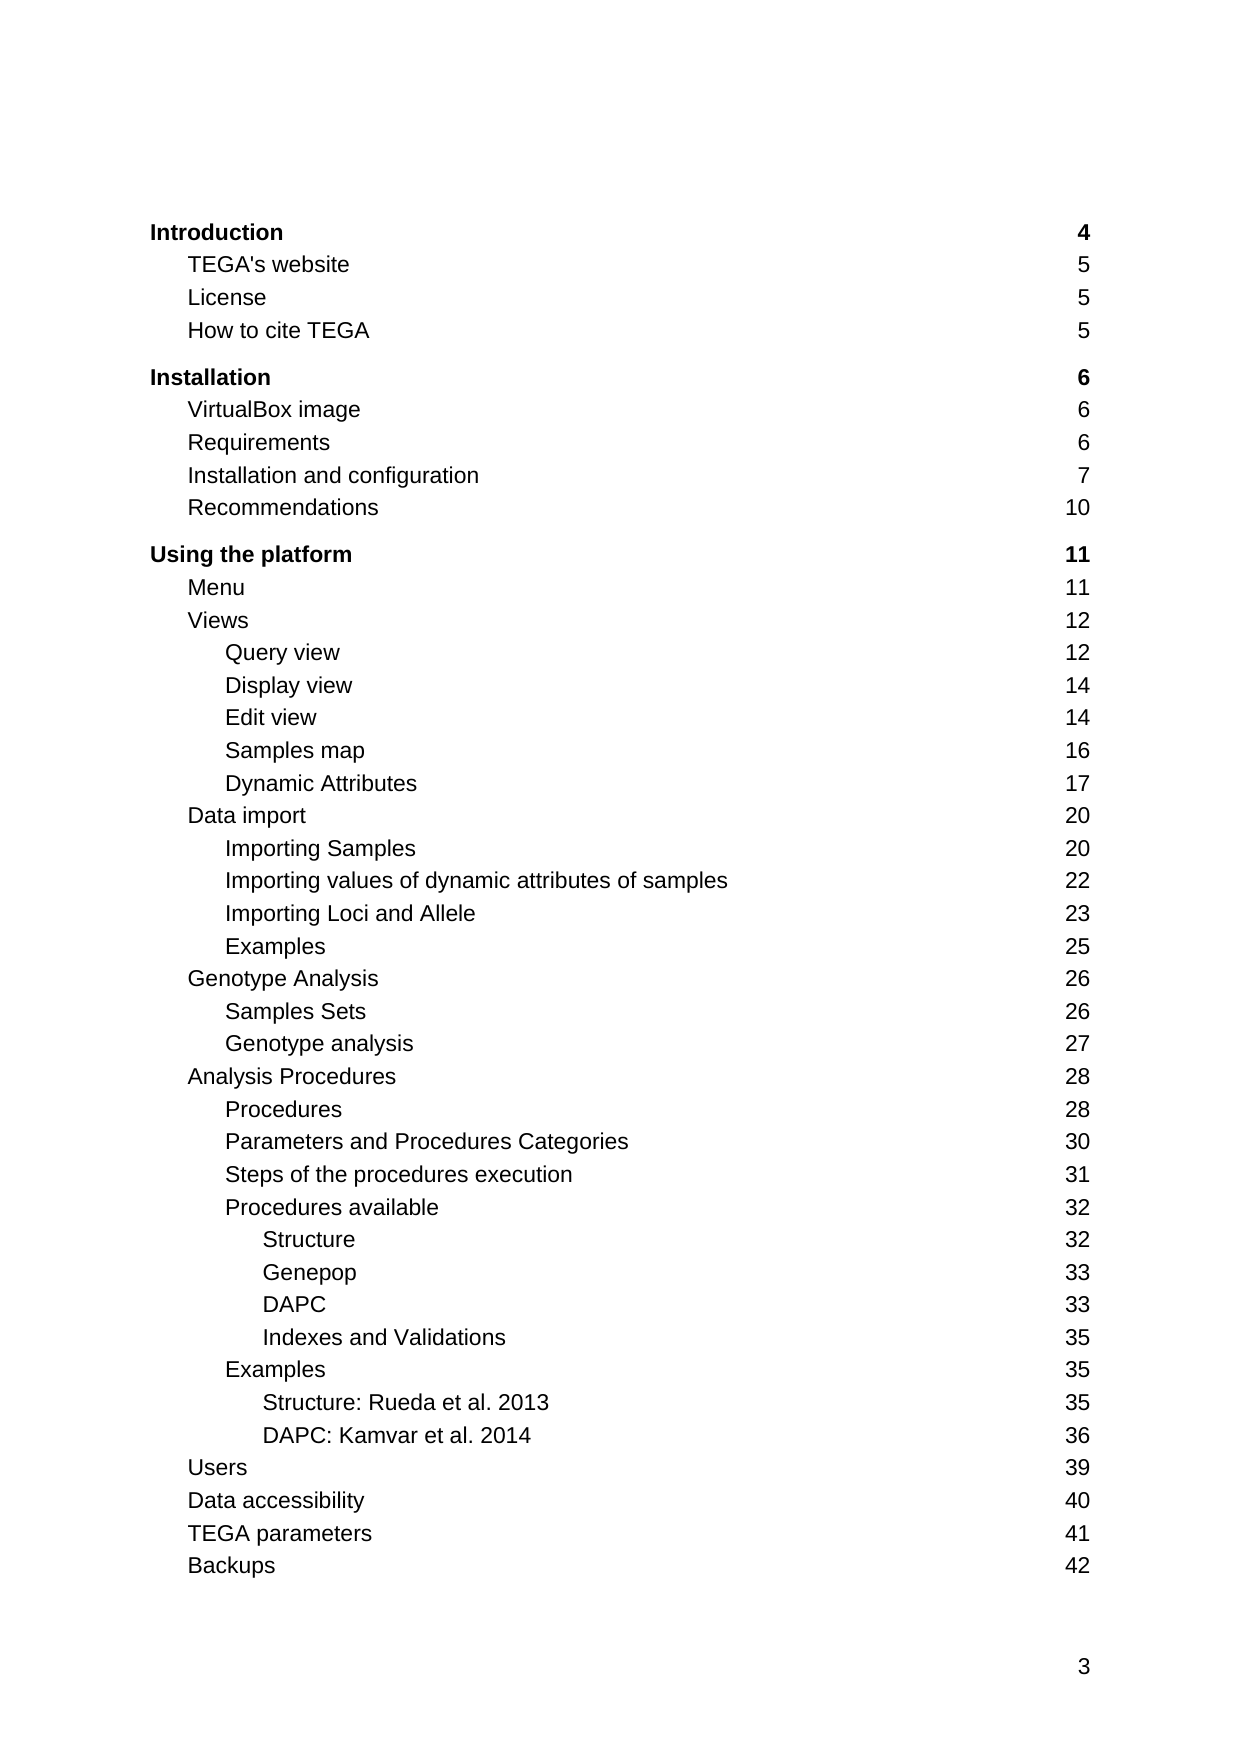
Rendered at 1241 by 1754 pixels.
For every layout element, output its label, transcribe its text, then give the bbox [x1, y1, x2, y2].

text Importing Loci and Allele 23 [225, 900, 1090, 926]
text Procedures available 32 [225, 1193, 1090, 1220]
text Structure 32 [262, 1226, 1090, 1252]
text Requirements 6 [187, 429, 1090, 455]
text TEGA's website 5 [187, 251, 1090, 278]
text Data accessibility 40 [187, 1487, 1090, 1513]
text Importing Samples 20 [225, 835, 1090, 861]
text Menu 11 [187, 574, 1090, 600]
text Parameters and Procedures Categories 30 [225, 1128, 1090, 1154]
text DAPC 33 [262, 1291, 1090, 1318]
text Views 12 [187, 607, 1090, 633]
text Genotype Analysis 26 [187, 965, 1090, 992]
text Procedures 28 [225, 1096, 1090, 1122]
text Installation 6 [150, 364, 1090, 390]
text Display view 14 [225, 672, 1090, 698]
text Genotype analysis 27 [225, 1030, 1090, 1057]
text Dynamic Attributes 17 [225, 769, 1090, 796]
text License 5 [187, 284, 1090, 310]
text Installation and configuration 7 [187, 462, 1090, 488]
text Indexes and Validations 35 [262, 1324, 1090, 1350]
text Edit view 14 [225, 704, 1090, 731]
text Introduction 4 [150, 219, 1090, 245]
text Query view 12 [225, 639, 1090, 666]
text Backups 42 [187, 1552, 1090, 1578]
text Samples Sets 26 [225, 998, 1090, 1024]
text Data import 20 [187, 802, 1090, 828]
text TEGA parameters 41 [187, 1519, 1090, 1546]
text Analysis Procedures 28 [187, 1063, 1090, 1089]
text Examples 35 [225, 1356, 1090, 1383]
text Samples map 16 [225, 737, 1090, 763]
text How to cite TEGA 5 [187, 317, 1090, 343]
text VirtualBox image 6 [187, 396, 1090, 423]
text Recommendations 10 [187, 494, 1090, 521]
text Importing values of dynamic attributes of samples 22 [225, 867, 1090, 894]
text Users 39 [187, 1454, 1090, 1481]
text Examples 25 [225, 933, 1090, 959]
text DAPC: Kamvar et al. 2014 36 [262, 1422, 1090, 1448]
text Using the platform 11 [150, 541, 1090, 568]
text Genepop 33 [262, 1259, 1090, 1285]
text Structure: Rueda et al. 2013 35 [262, 1389, 1090, 1415]
text Steps of the procedures execution 31 [225, 1161, 1090, 1187]
